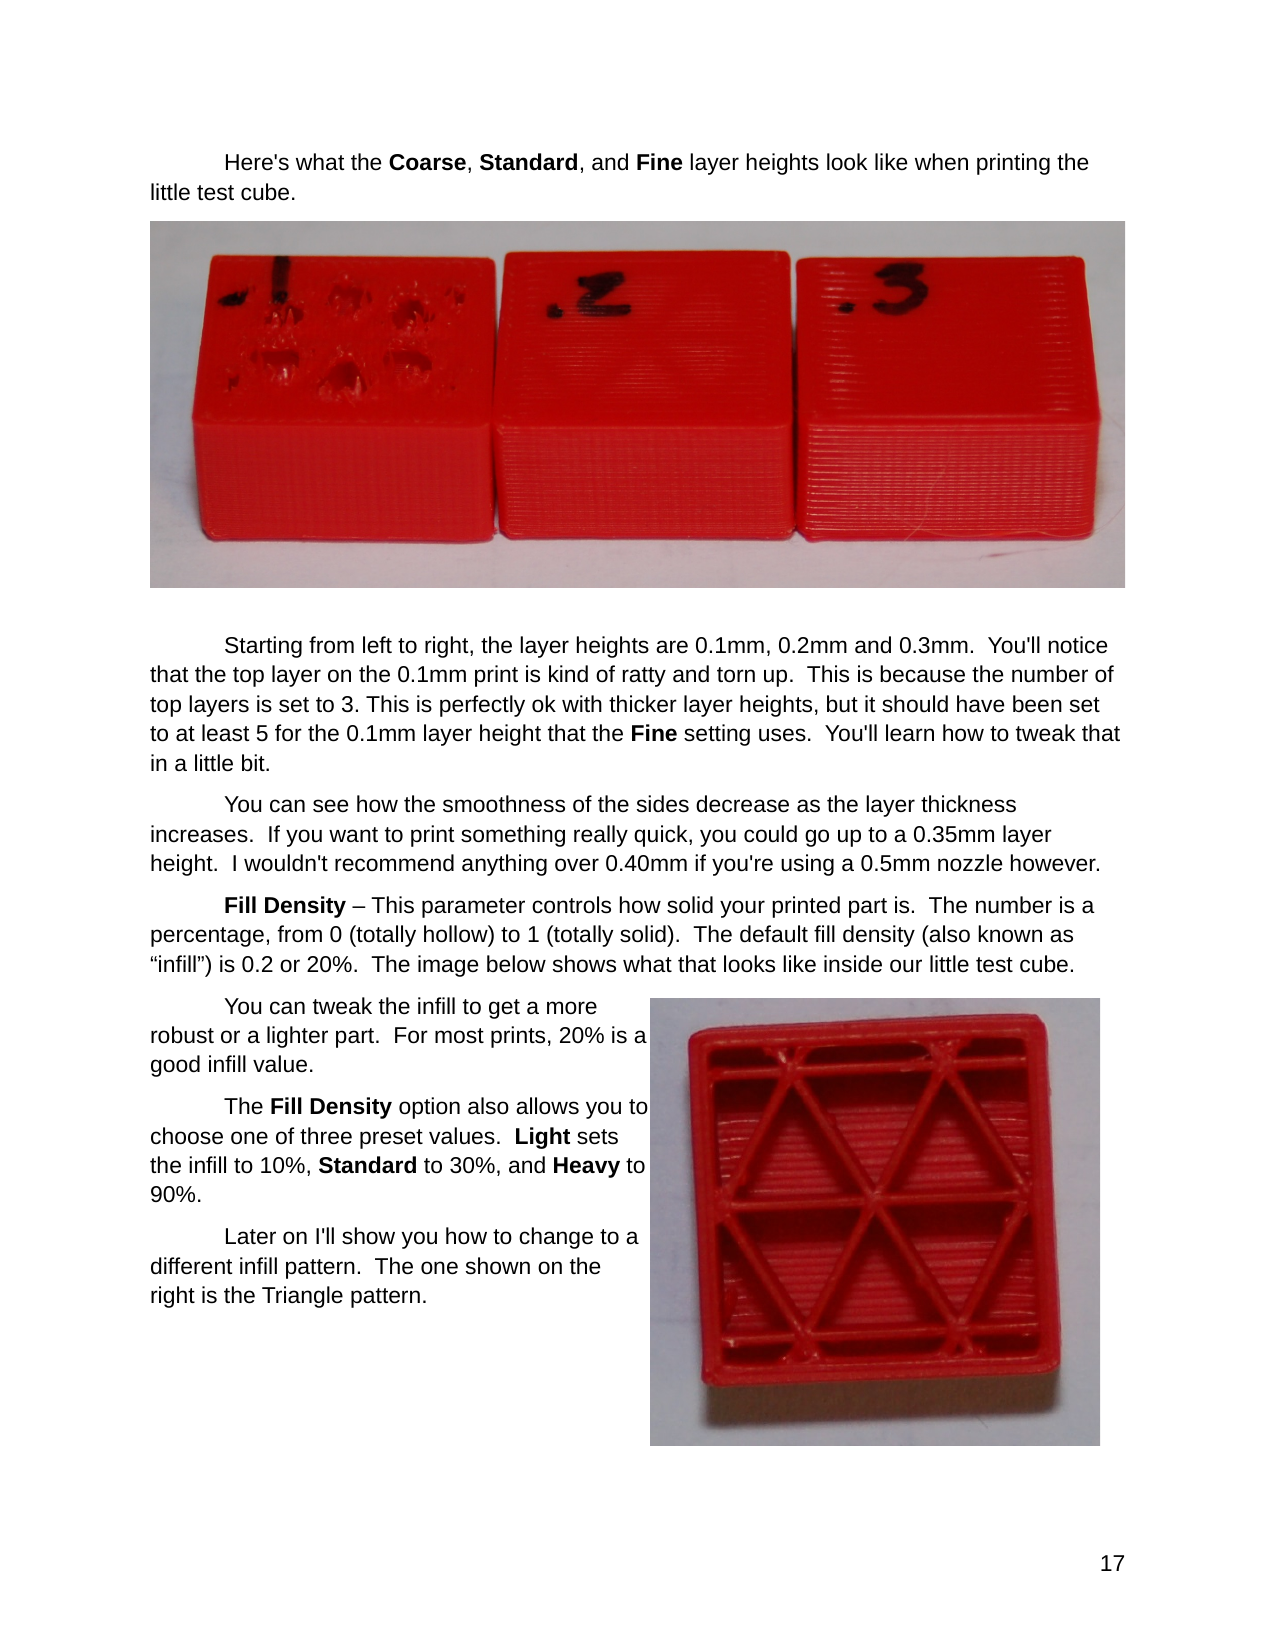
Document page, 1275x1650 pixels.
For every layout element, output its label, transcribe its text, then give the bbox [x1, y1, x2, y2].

text Here's what the Coarse, Standard, and Fine layer heights look like when printing the little test cube. [150, 150, 1125, 205]
text Fill Density – This parameter controls how solid your printed part is. The number is a percentage, from 0 (totally hollow) to 1 (totally solid). The default fill density (also known as “infill”) is 0.2 or 20%. The image below shows what that looks like inside our little test cube. [150, 893, 1125, 977]
text The Fill Density option also allows you to choose one of three preset values. Light sets the infill to 10%, Standard to 30%, and Heavy to 90%. [150, 1094, 650, 1208]
picture [650, 998, 1100, 1446]
text You can tweak the infill to get a more robust or a lighter part. For most prints, 20% is a good infill value. [150, 993, 1125, 1078]
text Starting from left to right, the layer heights are 0.1mm, 0.2mm and 0.3mm. You'll notice that the top layer on the 0.1mm print is kind of ratty and torn up. This is because the number of top layers is set to 3. This is perfectly ok with thicker layer heights, but it should have been set to at least 5 for the 0.1mm layer height that the Fine setting uses. You'll learn how to tweak that in a little bit. [150, 633, 1125, 776]
text Later on I'll show you how to change to a different infill pattern. The one shown on the right is the Triangle pattern. [150, 1224, 650, 1308]
text [1100, 1094, 1125, 1208]
picture [150, 221, 1125, 588]
text You can see how the smoothness of the sides decrease as the layer thickness increases. If you want to print something really quick, you could go up to a 0.35mm layer height. I wouldn't recommend anything over 0.40mm if you're using a 0.5mm nozzle however. [150, 792, 1125, 877]
